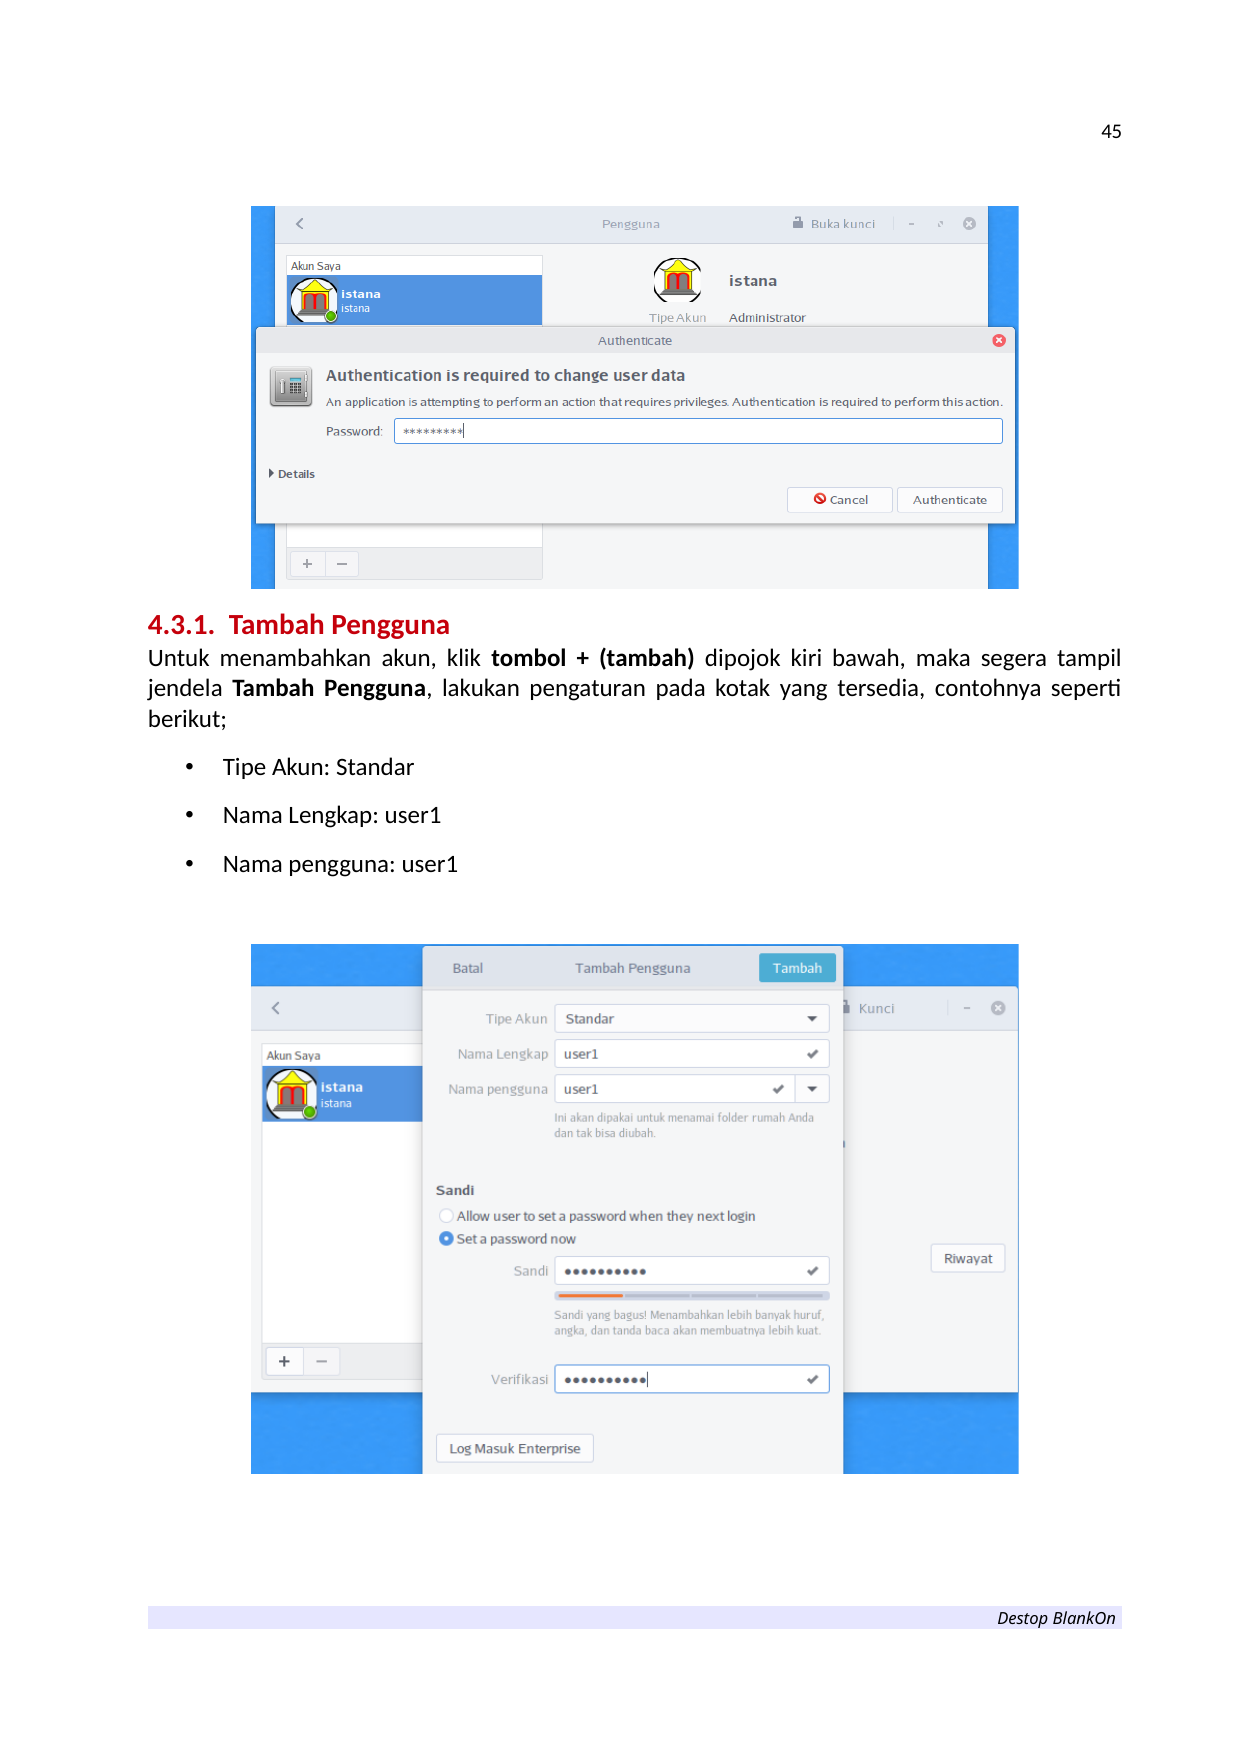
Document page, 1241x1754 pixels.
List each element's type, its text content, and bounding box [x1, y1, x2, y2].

subtitle Tambah Pengguna [148, 207, 1122, 642]
list Nama Lengkap: user1 [185, 799, 1122, 830]
list Tipe Akun: Standar [185, 751, 1122, 782]
picture [251, 206, 1019, 589]
text Untuk menambahkan akun, klik tombol + (tambah) dipojok kiri bawah, maka segera tampil jendela Tambah Pengguna, lakukan pengaturan pada kotak yang tersedia, contohnya seperti berikut; [148, 642, 1122, 734]
picture [251, 944, 1019, 1474]
list Nama pengguna: user1 [185, 848, 1122, 878]
